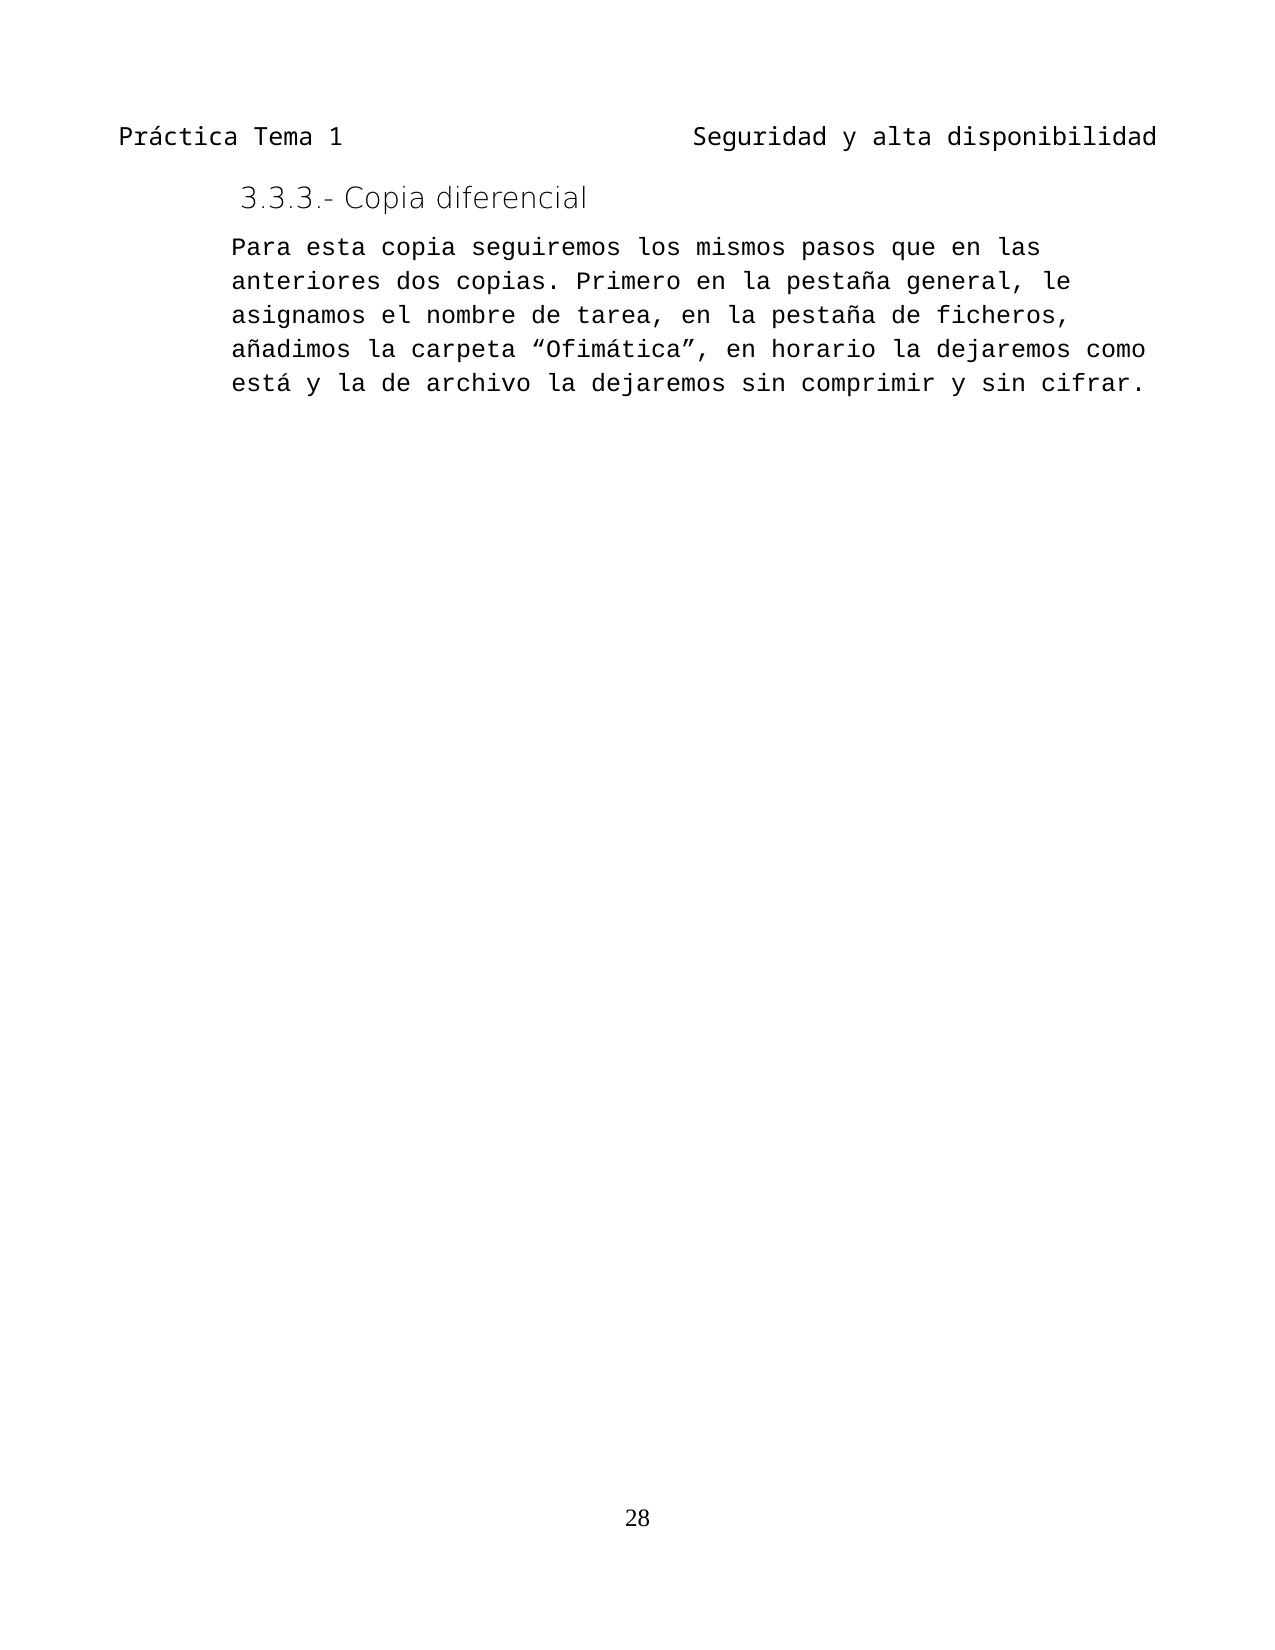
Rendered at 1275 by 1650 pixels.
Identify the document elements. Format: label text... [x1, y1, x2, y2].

text Para esta copia seguiremos los mismos pasos que en las anteriores dos copias. Primero en la pestaña general, le asignamos el nombre de tarea, en la pestaña de ficheros, añadimos la carpeta “Ofimática”, en horario la dejaremos como está y la de archivo la dejaremos sin comprimir y sin cifrar. [231, 235, 1157, 399]
list Copia diferencial [231, 182, 1157, 216]
